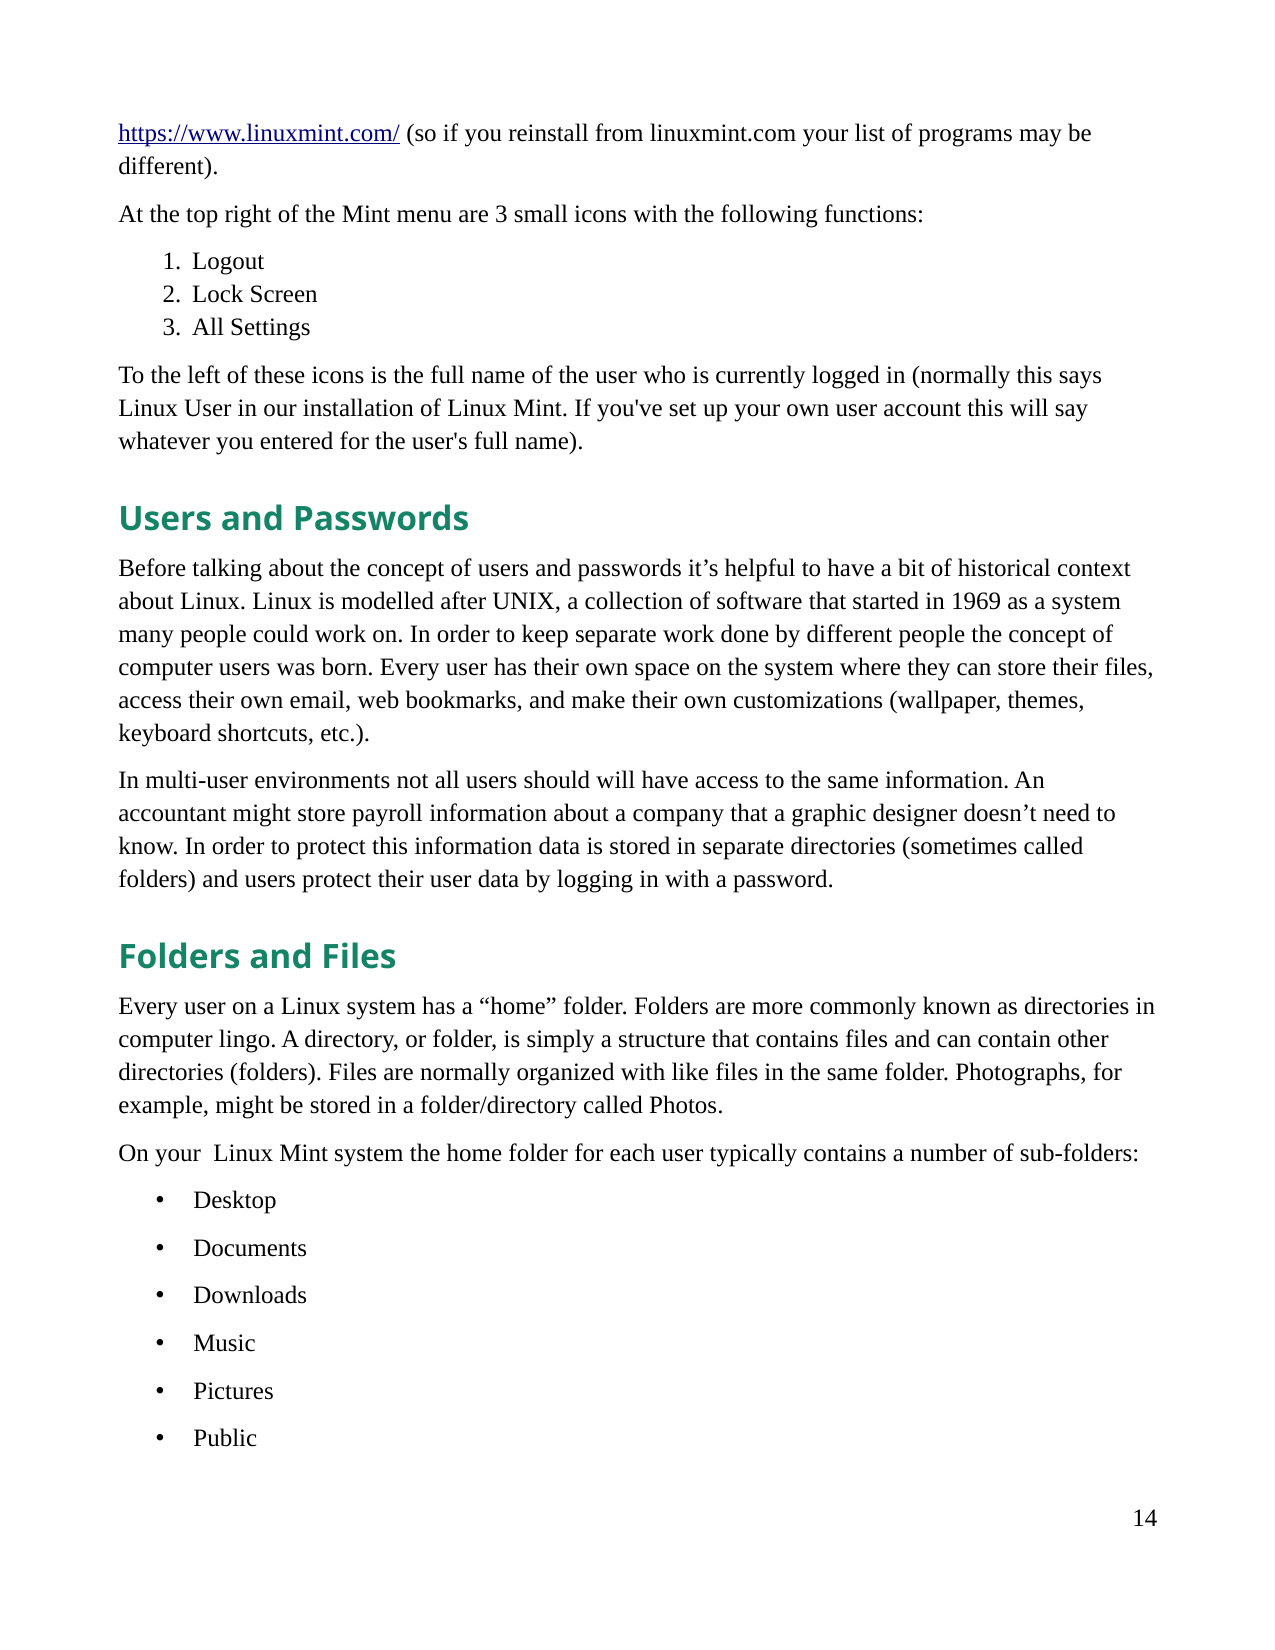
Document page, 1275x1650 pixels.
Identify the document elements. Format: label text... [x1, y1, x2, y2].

subtitle Users and Passwords [118, 494, 1157, 540]
list Pictures [156, 1376, 1157, 1404]
subtitle Folders and Files [118, 933, 1157, 979]
text https://www.linuxmint.com/ (so if you reinstall from linuxmint.com your list of programs may be different). [118, 118, 1157, 180]
text At the top right of the Mint menu are 3 small icons with the following functions: [118, 199, 1157, 227]
list Lock Screen [162, 279, 1157, 308]
text Before talking about the concept of users and passwords it’s helpful to have a bit of historical context about Linux. Linux is modelled after UNIX, a collection of software that started in 1969 as a system many people could work on. In order to keep separate work done by different people the concept of computer users was born. Every user has their own space on the system where they can store their files, access their own email, web bookmarks, and make their own customizations (wallpaper, themes, keyboard shortcuts, etc.). [118, 553, 1157, 747]
list Public [156, 1423, 1157, 1452]
list Desktop [156, 1185, 1157, 1214]
list All Settings [162, 312, 1157, 341]
text To the left of these icons is the full name of the user who is currently logged in (normally this says Linux User in our installation of Linux Mint. If you've set up your own user account this will say whatever you entered for the user's full name). [118, 360, 1157, 455]
text In multi-user environments not all users should will have access to the same information. An accountant might store payroll information about a company that a graphic designer doesn’t need to know. In order to protect this information data is stored in separate directories (sometimes called folders) and users protect their user data by logging in with a password. [118, 765, 1157, 893]
list Music [156, 1328, 1157, 1357]
text On your Linux Mint system the home folder for each user typically contains a number of sub-folders: [118, 1138, 1157, 1167]
list Documents [156, 1233, 1157, 1262]
list Downloads [156, 1281, 1157, 1309]
list Logout [162, 246, 1157, 275]
text Every user on a Linux system has a “home” folder. Folders are more commonly known as directories in computer lingo. A directory, or folder, is simply a structure that contains files and can contain other directories (folders). Files are normally organized with like files in the same folder. Photographs, for example, might be stored in a folder/directory called Photos. [118, 991, 1157, 1119]
